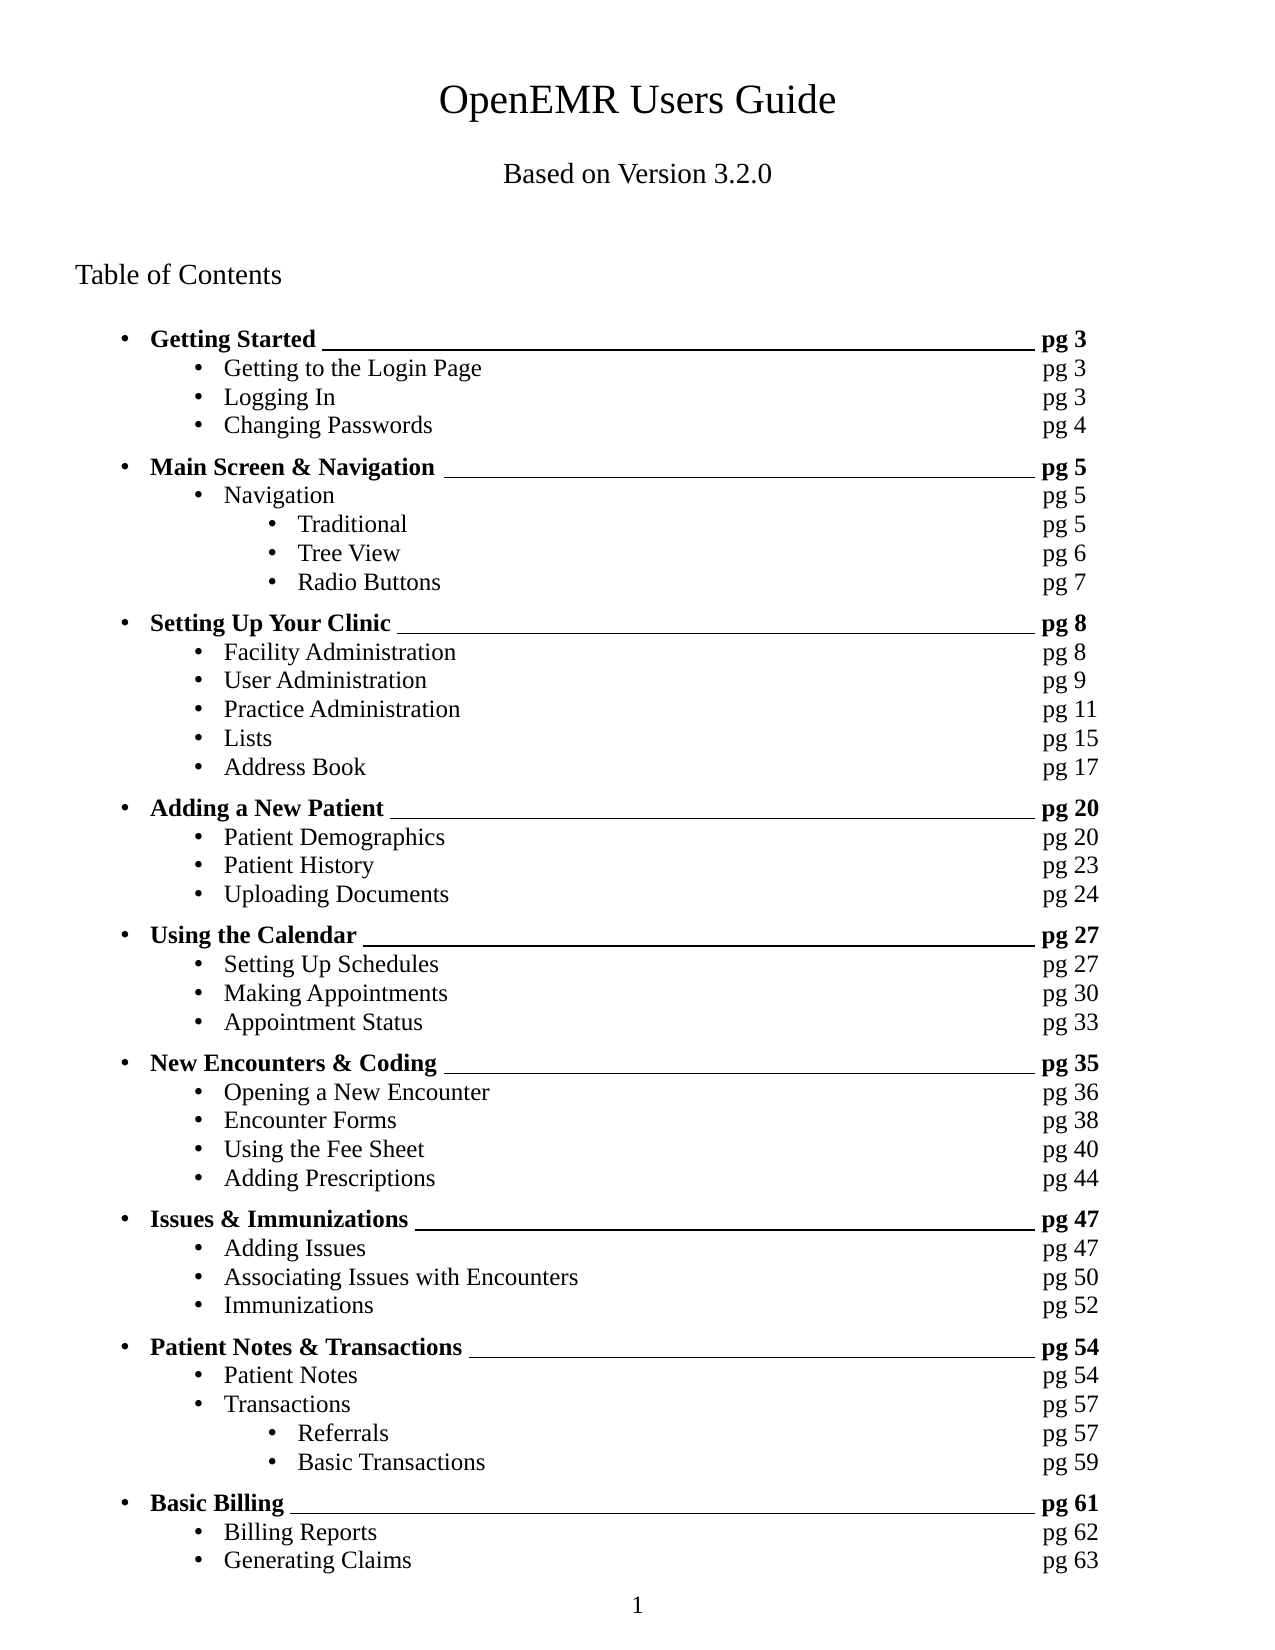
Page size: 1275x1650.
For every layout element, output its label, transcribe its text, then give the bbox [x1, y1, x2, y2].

list Tree View pg 6 [268, 538, 1200, 567]
list Getting to the Login Page pg 3 [194, 353, 1200, 382]
list Basic Billing pg 61 [121, 1488, 1200, 1517]
list Issues & Immunizations pg 47 [121, 1204, 1200, 1233]
list Adding Issues pg 47 [194, 1233, 1200, 1262]
list Referrals pg 57 [268, 1418, 1200, 1447]
list Billing Reports pg 62 [194, 1517, 1200, 1545]
list Encounter Forms pg 38 [194, 1105, 1200, 1134]
list Appointment Status pg 33 [194, 1007, 1200, 1035]
list Radio Buttons pg 7 [268, 567, 1200, 595]
text OpenEMR Users Guide [75, 75, 1200, 123]
list Logging In pg 3 [194, 382, 1200, 410]
list Lists pg 15 [194, 723, 1200, 752]
list Patient Demographics pg 20 [194, 822, 1200, 850]
list Navigation pg 5 [194, 480, 1200, 509]
list Adding a New Patient pg 20 [121, 793, 1200, 822]
list Basic Transactions pg 59 [268, 1447, 1200, 1475]
text Table of Contents [75, 257, 1200, 291]
list Adding Prescriptions pg 44 [194, 1163, 1200, 1192]
list Transactions pg 57 [194, 1389, 1200, 1418]
list Main Screen & Navigation pg 5 [121, 452, 1200, 480]
list Setting Up Your Clinic pg 8 [121, 608, 1200, 637]
list Changing Passwords pg 4 [194, 410, 1200, 439]
list Making Appointments pg 30 [194, 978, 1200, 1007]
list New Encounters & Coding pg 35 [121, 1048, 1200, 1077]
list Patient Notes & Transactions pg 54 [121, 1332, 1200, 1360]
list Using the Calendar pg 27 [121, 920, 1200, 949]
list Using the Fee Sheet pg 40 [194, 1134, 1200, 1163]
list Associating Issues with Encounters pg 50 [194, 1262, 1200, 1290]
list Opening a New Encounter pg 36 [194, 1077, 1200, 1105]
list Address Book pg 17 [194, 752, 1200, 780]
list Facility Administration pg 8 [194, 637, 1200, 665]
list User Administration pg 9 [194, 665, 1200, 694]
list Uploading Documents pg 24 [194, 879, 1200, 908]
list Immunizations pg 52 [194, 1290, 1200, 1319]
list Generating Claims pg 63 [194, 1545, 1200, 1574]
text Based on Version 3.2.0 [75, 156, 1200, 190]
list Practice Administration pg 11 [194, 694, 1200, 723]
list Patient Notes pg 54 [194, 1360, 1200, 1389]
list Getting Started pg 3 [121, 324, 1200, 353]
list Patient History pg 23 [194, 850, 1200, 879]
list Setting Up Schedules pg 27 [194, 949, 1200, 978]
list Traditional pg 5 [268, 509, 1200, 538]
